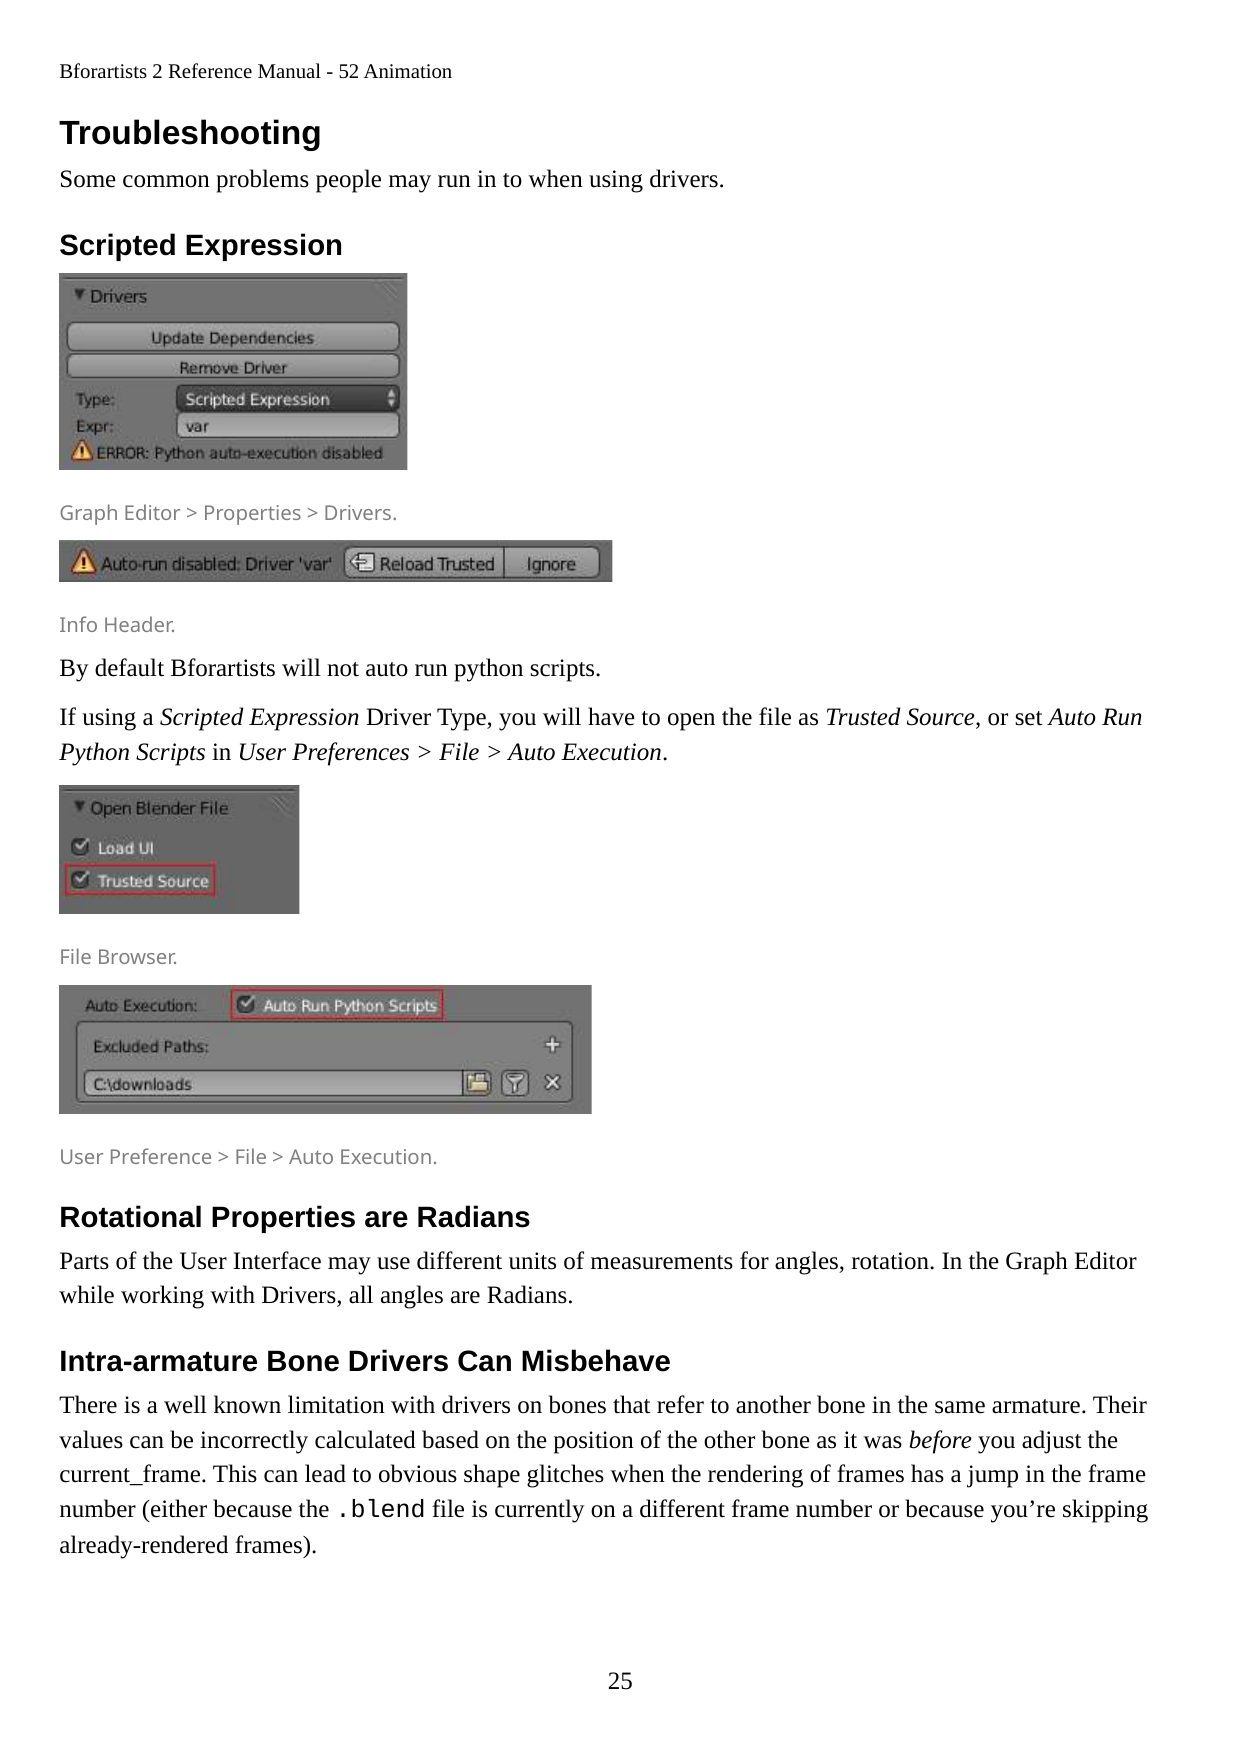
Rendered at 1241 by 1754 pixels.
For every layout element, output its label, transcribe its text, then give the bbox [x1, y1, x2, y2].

text Some common problems people may run in to when using drivers. [59, 164, 1181, 192]
picture [59, 785, 300, 914]
text By default Bforartists will not auto run python scripts. [59, 653, 1181, 682]
text There is a well known limitation with drivers on bones that refer to another bone in the same armature. Their values can be incorrectly calculated based on the position of the other bone as it was before you adjust the current_frame. This can lead to obvious shape glitches when the rendering of frames has a jump in the frame number (either because the .blend file is currently on a different frame number or because you’re skipping already-rendered frames). [59, 1390, 1181, 1559]
subtitle Intra-armature Bone Drivers Can Misbehave [59, 1344, 1181, 1378]
text User Preference > File > Auto Execution. [59, 1139, 1181, 1170]
text File Browser. [59, 939, 1181, 971]
text Info Header. [59, 607, 1181, 638]
text Parts of the User Interface may use different units of measurements for angles, rotation. In the Graph Editor while working with Drivers, all angles are Radians. [59, 1246, 1181, 1309]
subtitle Rotational Properties are Radians [59, 1199, 1181, 1233]
picture [59, 540, 613, 582]
picture [59, 273, 408, 470]
picture [59, 985, 592, 1114]
subtitle Troubleshooting [59, 113, 1181, 151]
text If using a Scripted Expression Driver Type, you will have to open the file as Trusted Source, or set Auto Run Python Scripts in User Preferences > File > Auto Execution. [59, 702, 1181, 765]
subtitle Scripted Expression [59, 227, 1181, 261]
text Graph Editor > Properties > Drivers. [59, 495, 1181, 526]
